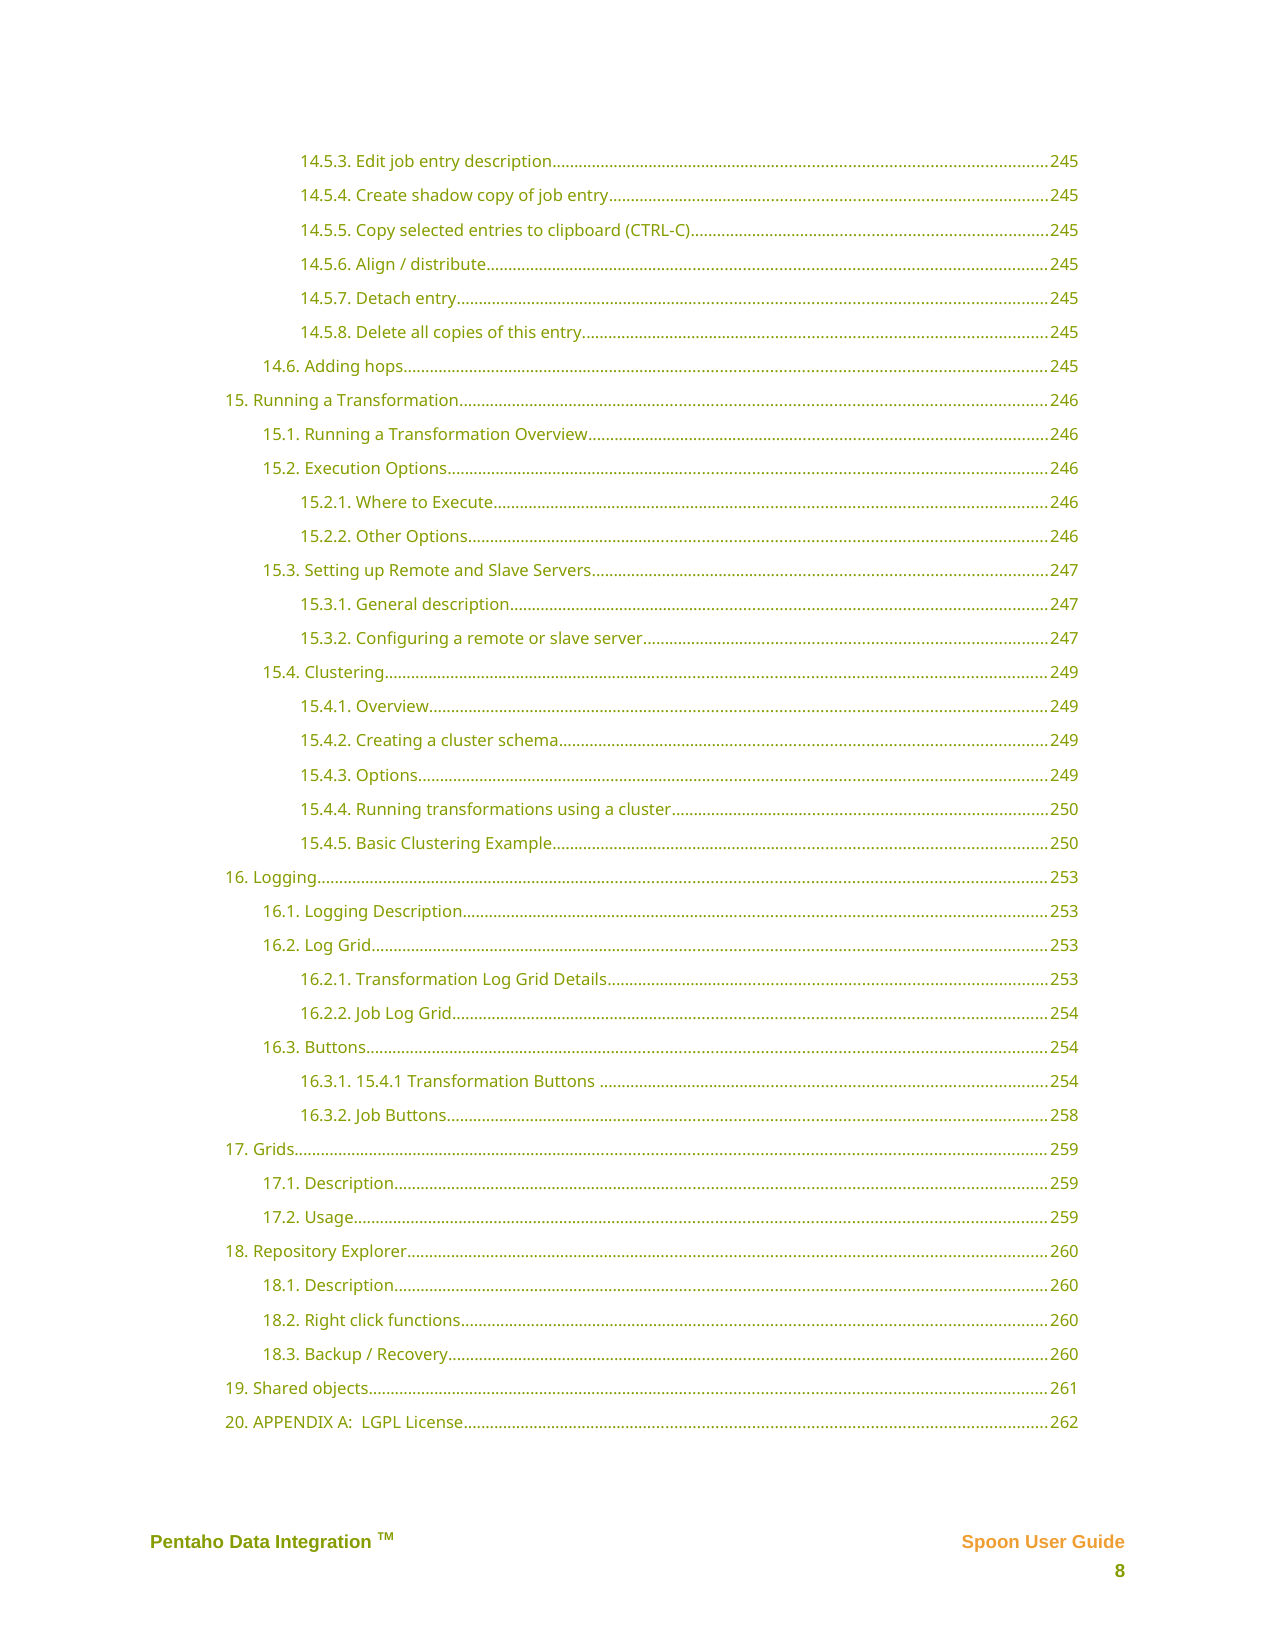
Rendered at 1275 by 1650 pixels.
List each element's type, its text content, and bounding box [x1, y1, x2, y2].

text 15.4.2. Creating a cluster schema 249 [300, 729, 1125, 752]
text 15.1. Running a Transformation Overview 246 [262, 422, 1125, 445]
text 18. Repository Explorer 260 [225, 1240, 1200, 1263]
text 16.2.2. Job Log Grid 254 [300, 1002, 1125, 1024]
text 15.4.1. Overview 249 [300, 695, 1125, 718]
text 15.4.5. Basic Clustering Example 250 [300, 831, 1125, 854]
text 16.3.2. Job Buttons 258 [300, 1104, 1125, 1126]
text 15.3. Setting up Remote and Slave Servers 247 [262, 559, 1125, 581]
text 17. Grids 259 [225, 1138, 1200, 1161]
text 16.2. Log Grid 253 [262, 933, 1125, 956]
text 15. Running a Transformation 246 [225, 388, 1200, 411]
text 18.3. Backup / Recovery 260 [262, 1342, 1125, 1365]
text 15.3.1. General description 247 [300, 593, 1125, 616]
text 14.5.7. Detach entry 245 [300, 286, 1125, 309]
text 17.2. Usage 259 [262, 1206, 1125, 1229]
text 16. Logging 253 [225, 865, 1200, 888]
text 15.4.3. Options 249 [300, 763, 1125, 786]
text 18.1. Description 260 [262, 1274, 1125, 1297]
text 17.1. Description 259 [262, 1172, 1125, 1194]
text 18.2. Right click functions 260 [262, 1308, 1125, 1331]
text 14.5.4. Create shadow copy of job entry 245 [300, 184, 1125, 207]
text 15.2.1. Where to Execute 246 [300, 491, 1125, 513]
text 14.5.6. Align / distribute 245 [300, 252, 1125, 275]
text 20. APPENDIX A: LGPL License 262 [225, 1410, 1200, 1433]
text 16.3.1. 15.4.1 Transformation Buttons 254 [300, 1070, 1125, 1092]
text 19. Shared objects 261 [225, 1376, 1200, 1399]
text 16.3. Buttons 254 [262, 1036, 1125, 1058]
text 15.3.2. Configuring a remote or slave server 247 [300, 627, 1125, 649]
text 14.5.5. Copy selected entries to clipboard (CTRL-C) 245 [300, 218, 1125, 241]
text 15.2. Execution Options 246 [262, 457, 1125, 479]
text 15.4.4. Running transformations using a cluster 250 [300, 797, 1125, 820]
text 14.5.3. Edit job entry description 245 [300, 150, 1125, 173]
text 16.2.1. Transformation Log Grid Details 253 [300, 967, 1125, 990]
text 14.6. Adding hops 245 [262, 354, 1125, 377]
text 14.5.8. Delete all copies of this entry. 245 [300, 320, 1125, 343]
text 15.4. Clustering 249 [262, 661, 1125, 684]
text 15.2.2. Other Options 246 [300, 525, 1125, 547]
text 16.1. Logging Description 253 [262, 899, 1125, 922]
